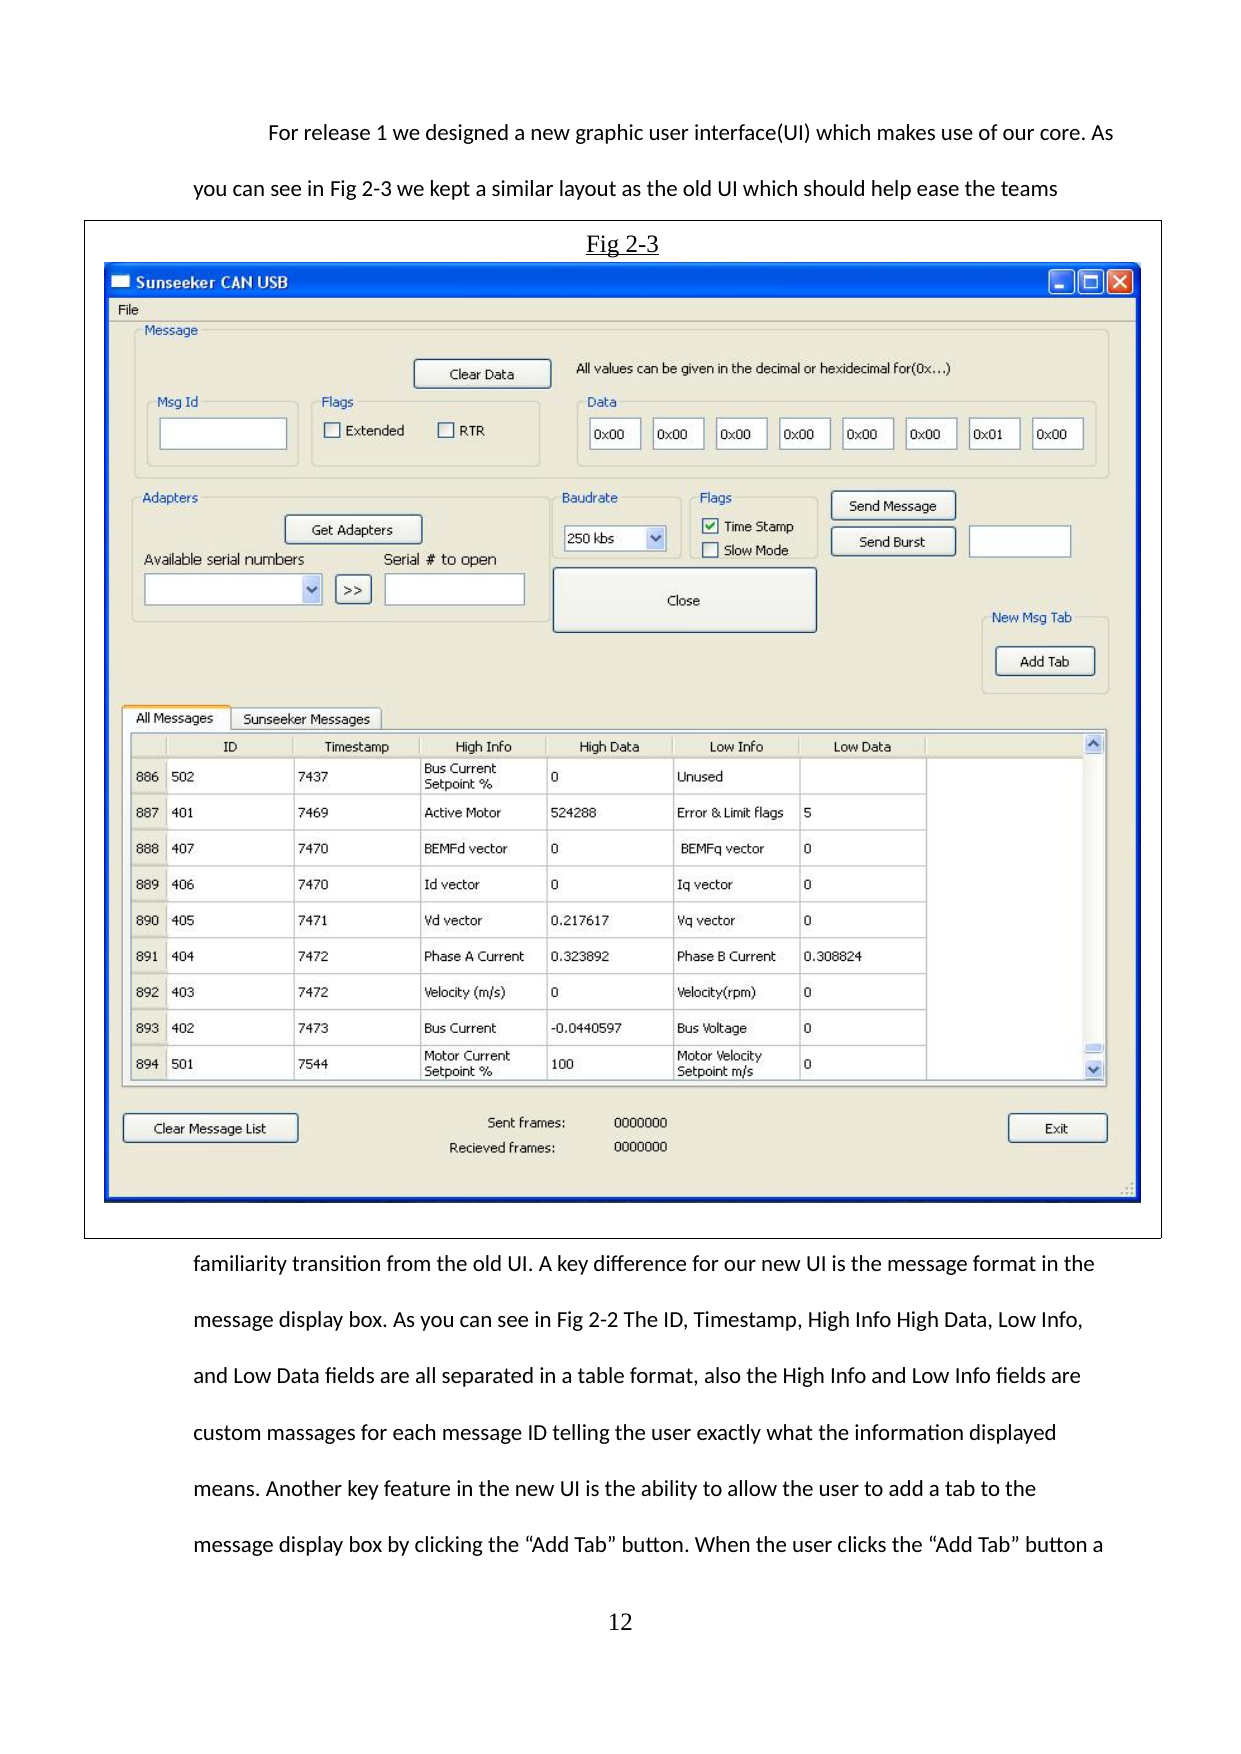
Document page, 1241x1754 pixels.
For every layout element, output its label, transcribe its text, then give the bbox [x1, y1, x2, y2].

picture [104, 262, 1141, 1203]
text For release 1 we designed a new graphic user interface(UI) which makes use of our core. As you can see in Fig 2-3 we kept a similar layout as the old UI which should help ease the teams familiarity transition from the old UI. A key difference for our new UI is the message format in the message display box. As you can see in Fig 2-2 The ID, Timestamp, High Info High Data, Low Info, and Low Data fields are all separated in a table format, also the High Info and Low Info fields are custom massages for each message ID telling the user exactly what the information displayed means. Another key feature in the new UI is the ability to allow the user to add a tab to the message display box by clicking the “Add Tab” button. When the user clicks the “Add Tab” button a window, Fig 2-4, opens with a list of all of the active message IDs with check boxes next to them. The user can select either a single message ID or multiple message IDs from the that they want to watch and press the OK button. The program will then automatically add a new tab to the message display box which will only contain those message IDs Fig 2-5. [193, 118, 1122, 220]
text Fig 2-3 [92, 229, 1152, 257]
text For release 1 we designed a new graphic user interface(UI) which makes use of our core. As you can see in Fig 2-3 we kept a similar layout as the old UI which should help ease the teams familiarity transition from the old UI. A key difference for our new UI is the message format in the message display box. As you can see in Fig 2-2 The ID, Timestamp, High Info High Data, Low Info, and Low Data fields are all separated in a table format, also the High Info and Low Info fields are custom massages for each message ID telling the user exactly what the information displayed means. Another key feature in the new UI is the ability to allow the user to add a tab to the message display box by clicking the “Add Tab” button. When the user clicks the “Add Tab” button a window, Fig 2-4, opens with a list of all of the active message IDs with check boxes next to them. The user can select either a single message ID or multiple message IDs from the that they want to watch and press the OK button. The program will then automatically add a new tab to the message display box which will only contain those message IDs Fig 2-5. [193, 1239, 1122, 1558]
text For release 1 we designed a new graphic user interface(UI) which makes use of our core. As you can see in Fig 2-3 we kept a similar layout as the old UI which should help ease the teams familiarity transition from the old UI. A key difference for our new UI is the message format in the message display box. As you can see in Fig 2-2 The ID, Timestamp, High Info High Data, Low Info, and Low Data fields are all separated in a table format, also the High Info and Low Info fields are custom massages for each message ID telling the user exactly what the information displayed means. Another key feature in the new UI is the ability to allow the user to add a tab to the message display box by clicking the “Add Tab” button. When the user clicks the “Add Tab” button a window, Fig 2-4, opens with a list of all of the active message IDs with check boxes next to them. The user can select either a single message ID or multiple message IDs from the that they want to watch and press the OK button. The program will then automatically add a new tab to the message display box which will only contain those message IDs Fig 2-5. [85, 221, 1161, 1238]
